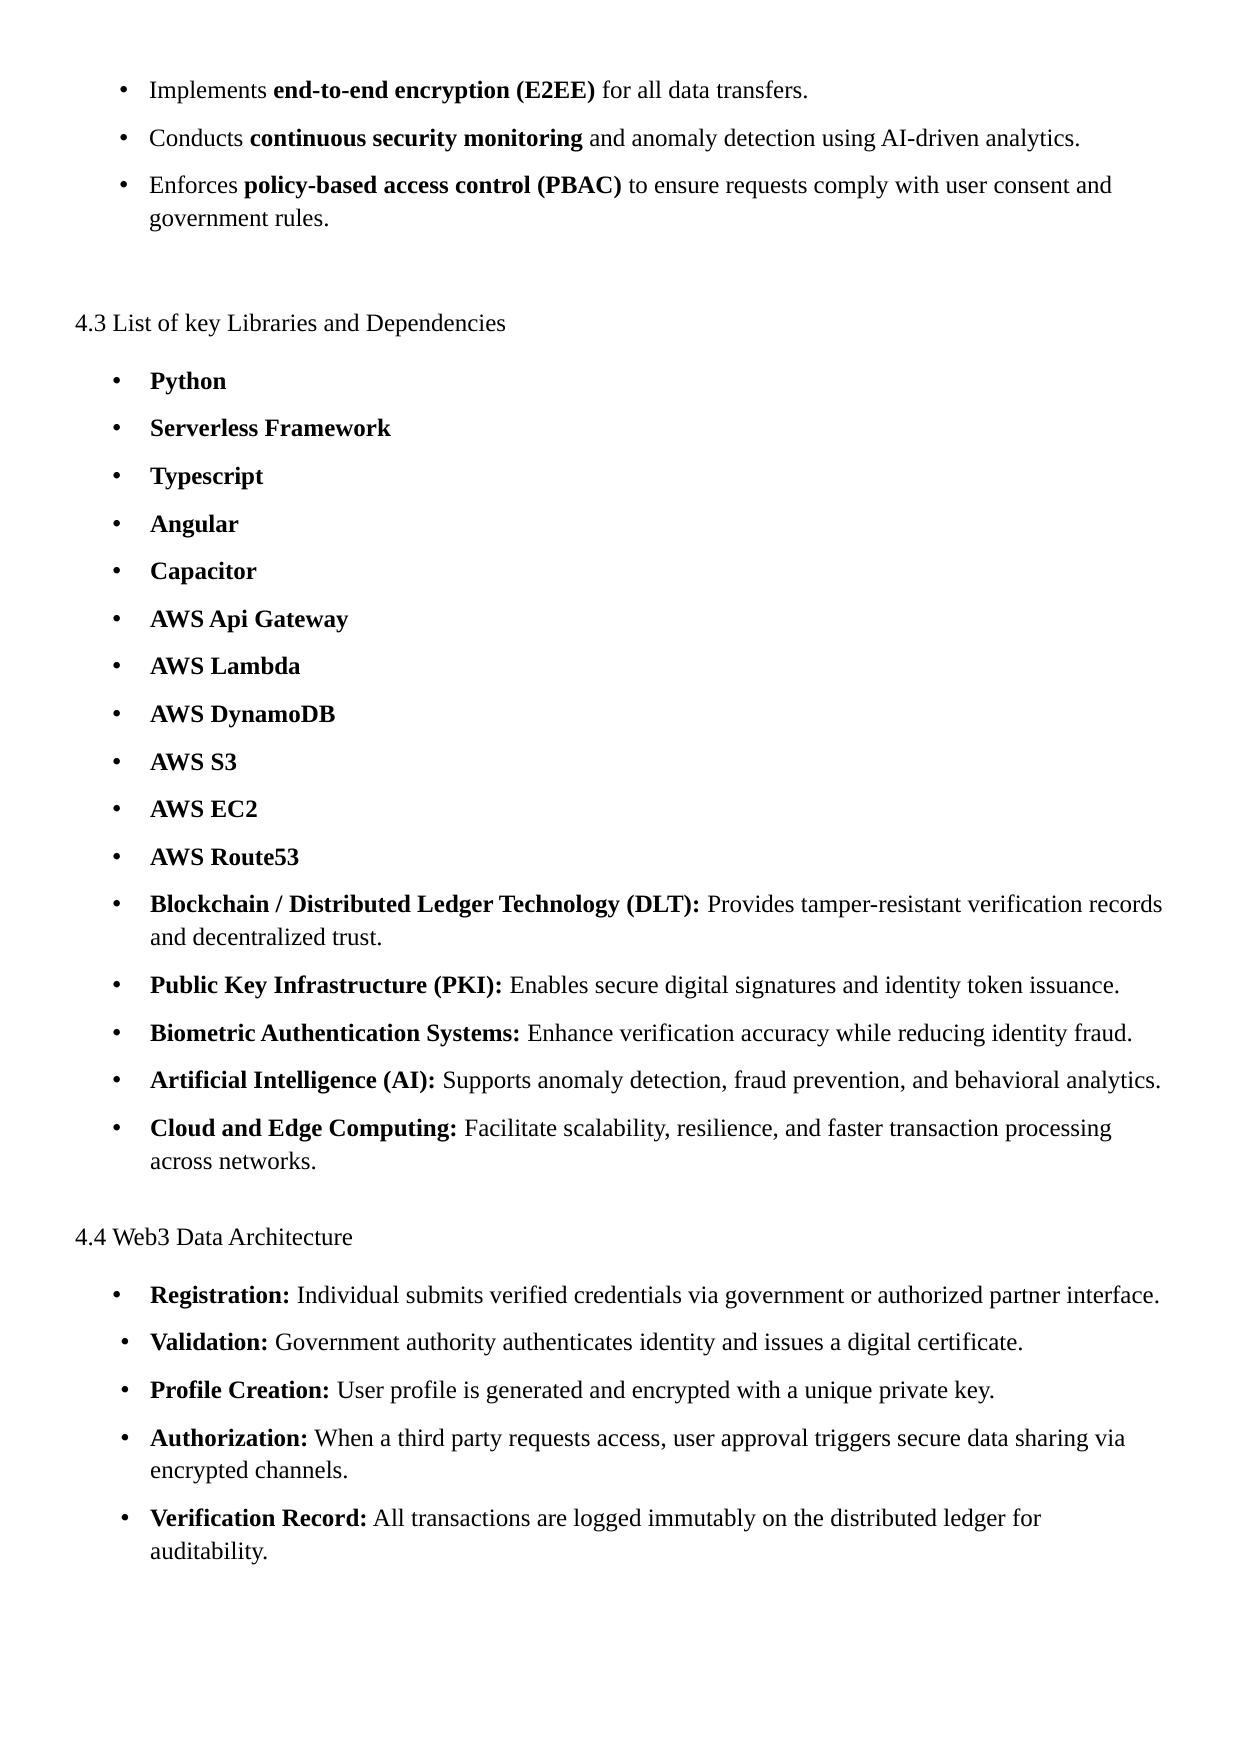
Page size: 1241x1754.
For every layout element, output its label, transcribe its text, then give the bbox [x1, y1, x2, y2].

list AWS DynamoDB [112, 699, 1166, 728]
list Verification Record: All transactions are logged immutably on the distributed ledger for auditability. [121, 1503, 1166, 1565]
list Implements end-to-end encryption (E2EE) for all data transfers. [119, 75, 1166, 104]
list Authorization: When a third party requests access, user approval triggers secure data sharing via encrypted channels. [121, 1423, 1166, 1484]
list Biometric Authentication Systems: Enhance verification accuracy while reducing identity fraud. [112, 1018, 1166, 1046]
list AWS EC2 [112, 794, 1166, 823]
list Artificial Intelligence (AI): Supports anomaly detection, fraud prevention, and behavioral analytics. [112, 1065, 1166, 1094]
list Angular [112, 509, 1166, 537]
text 4.3 List of key Libraries and Dependencies [75, 308, 1166, 337]
list Python [112, 366, 1166, 394]
list Validation: Government authority authenticates identity and issues a digital certificate. [121, 1327, 1166, 1356]
list Public Key Infrastructure (PKI): Enables secure digital signatures and identity token issuance. [112, 970, 1166, 999]
text 4.4 Web3 Data Architecture [75, 1222, 1166, 1251]
list Registration: Individual submits verified credentials via government or authorized partner interface. [112, 1280, 1166, 1308]
list Profile Creation: User profile is generated and encrypted with a unique private key. [121, 1375, 1166, 1404]
list Enforces policy-based access control (PBAC) to ensure requests comply with user consent and government rules. [119, 170, 1166, 232]
list AWS Route53 [112, 842, 1166, 871]
list Capacitor [112, 556, 1166, 585]
list AWS S3 [112, 747, 1166, 775]
list Typescript [112, 461, 1166, 490]
list Cloud and Edge Computing: Facilitate scalability, resilience, and faster transaction processing across networks. [112, 1113, 1166, 1175]
list Conducts continuous security monitoring and anomaly detection using AI-driven analytics. [119, 123, 1166, 151]
list Blockchain / Distributed Ledger Technology (DLT): Provides tamper-resistant verification records and decentralized trust. [112, 889, 1166, 951]
list AWS Lambda [112, 651, 1166, 680]
list AWS Api Gateway [112, 604, 1166, 633]
list Serverless Framework [112, 413, 1166, 442]
